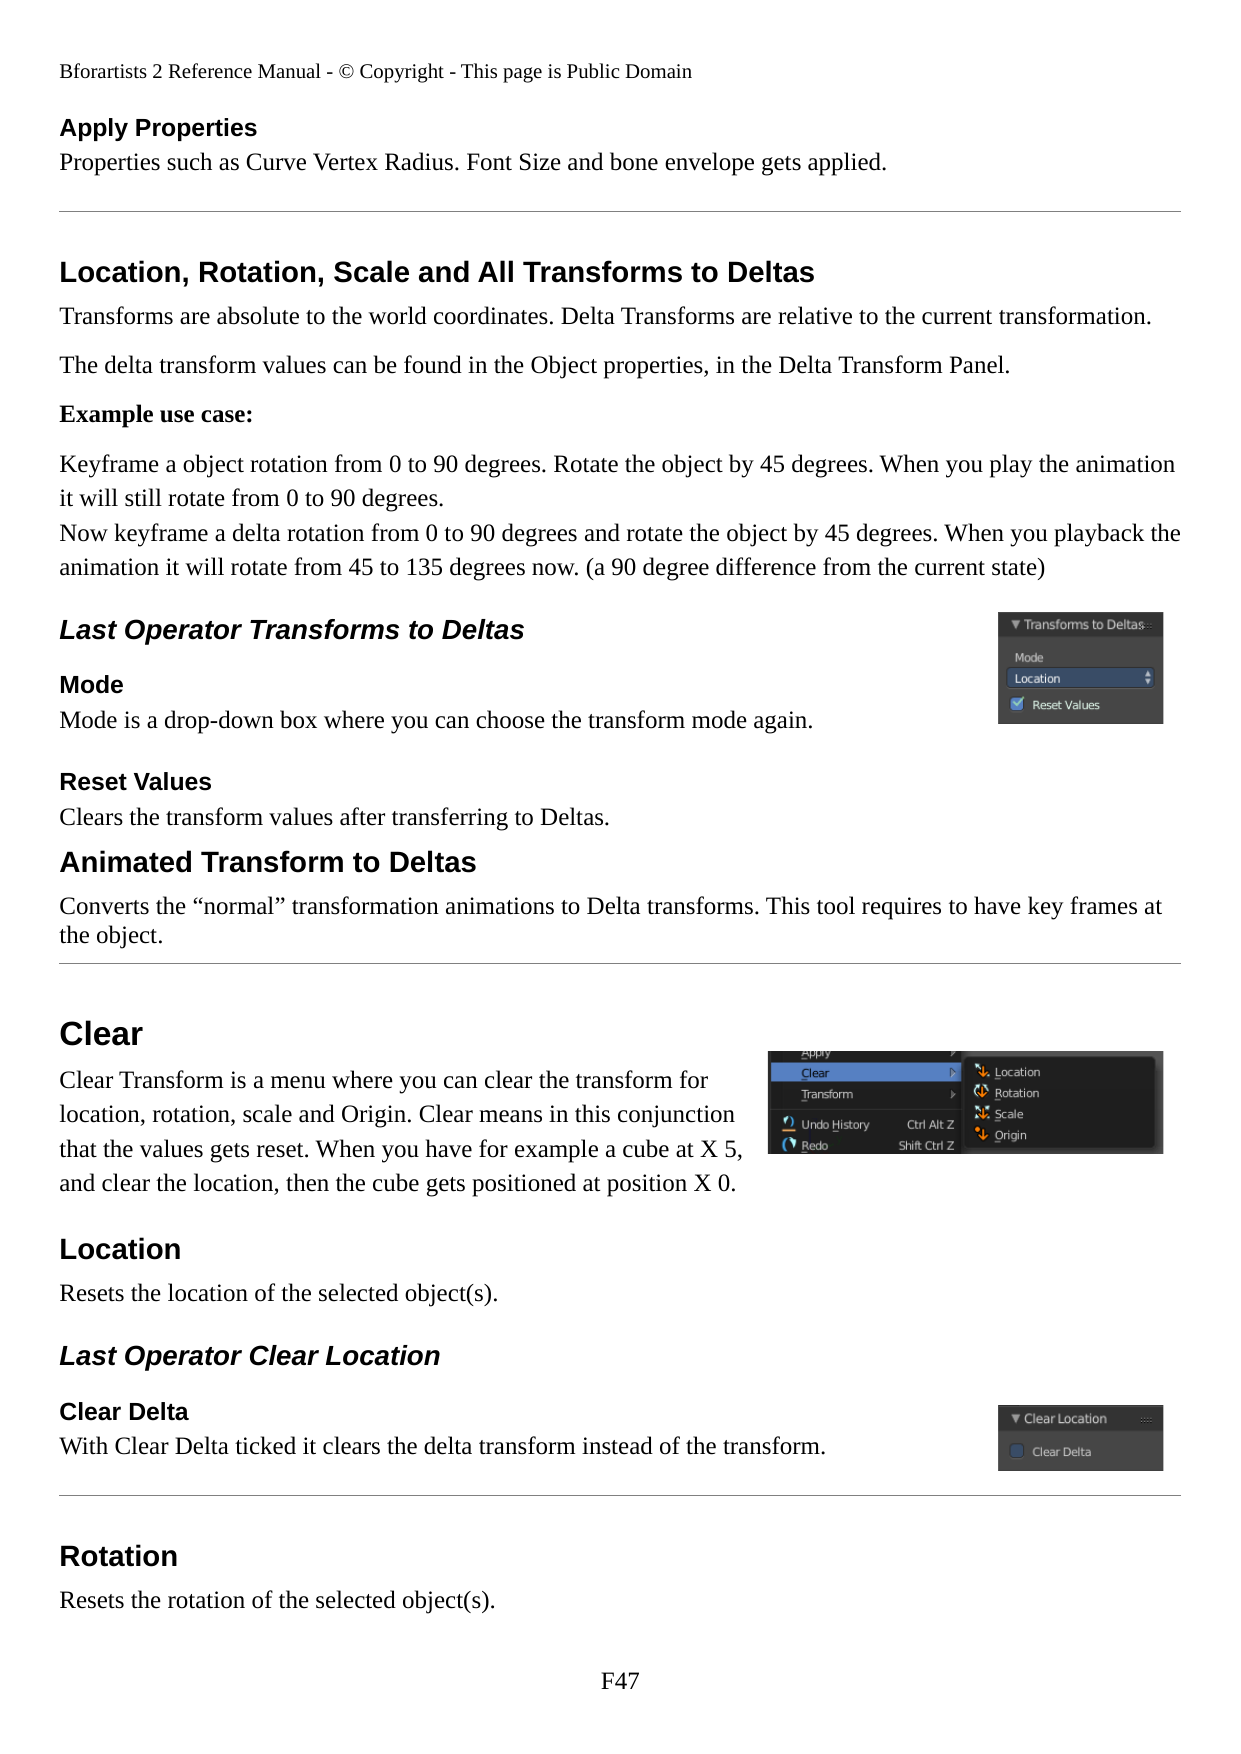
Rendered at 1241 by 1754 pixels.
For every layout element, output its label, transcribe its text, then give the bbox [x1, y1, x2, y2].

subtitle Animated Transform to Deltas [59, 845, 1181, 879]
subtitle Clear Delta [59, 1397, 1181, 1425]
subtitle Clear [59, 1014, 1181, 1052]
picture [998, 612, 1164, 724]
subtitle Rotation [59, 1539, 1181, 1573]
subtitle Last Operator Clear Location [59, 1340, 1181, 1372]
text Mode is a drop-down box where you can choose the transform mode again. [59, 705, 1181, 734]
text Clear Transform is a menu where you can clear the transform for location, rotation, scale and Origin. Clear means in this conjunction that the values gets reset. When you have for example a cube at X 5, and clear the location, then the cube gets positioned at position X 0. [59, 1065, 1181, 1197]
text Properties such as Curve Vertex Radius. Font Size and bone envelope gets applied. [59, 147, 1181, 176]
subtitle Last Operator Transforms to Deltas [59, 614, 998, 646]
text The delta transform values can be found in the Object properties, in the Delta Transform Panel. [59, 351, 1181, 379]
text With Clear Delta ticked it clears the delta transform instead of the transform. [59, 1431, 998, 1460]
subtitle Reset Values [59, 767, 1181, 795]
text Resets the location of the selected object(s). [59, 1278, 1181, 1307]
subtitle Location, Rotation, Scale and All Transforms to Deltas [59, 255, 1181, 289]
picture [998, 1405, 1164, 1471]
subtitle Mode [59, 671, 998, 699]
subtitle Location [59, 1232, 1181, 1266]
text Transforms are absolute to the world coordinates. Delta Transforms are relative to the current transformation. [59, 301, 1181, 330]
text Keyframe a object rotation from 0 to 90 degrees. Rotate the object by 45 degrees. When you play the animation it will still rotate from 0 to 90 degrees. Now keyframe a delta rotation from 0 to 90 degrees and rotate the object by 45 degrees. When you playback the animation it will rotate from 45 to 135 degrees now. (a 90 degree difference from the current state) [59, 449, 1181, 581]
text Example use case: [59, 399, 1181, 428]
picture [767, 1051, 1164, 1154]
list Converts the “normal” transformation animations to Delta transforms. This tool requires to have key frames at the object. [59, 891, 1181, 949]
list Clears the transform values after transferring to Deltas. [59, 802, 1181, 830]
subtitle Apply Properties [59, 113, 1181, 141]
subtitle [1164, 671, 1181, 699]
text Resets the rotation of the selected object(s). [59, 1586, 1181, 1614]
